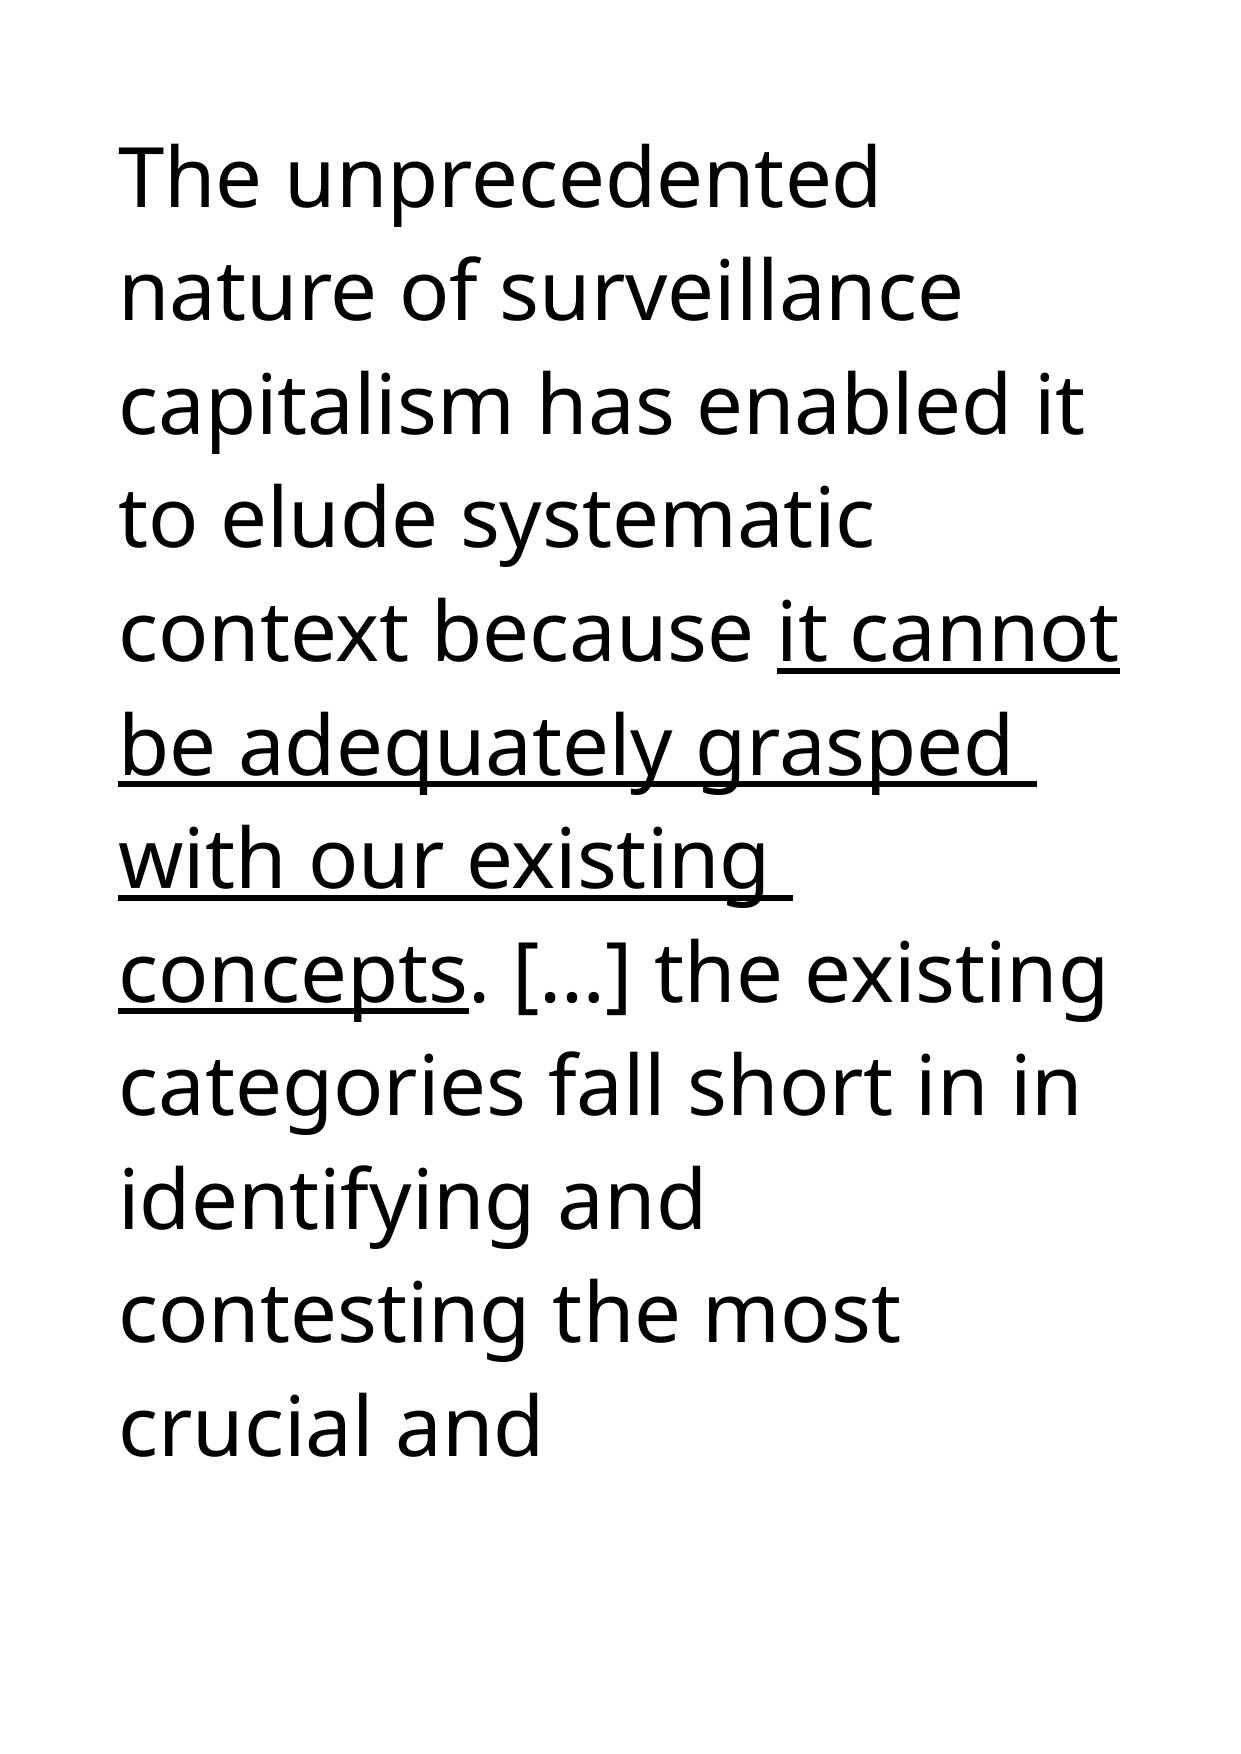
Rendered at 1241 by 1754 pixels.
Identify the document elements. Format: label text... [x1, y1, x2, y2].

text The unprecedented nature of surveillance capitalism has enabled it to elude systematic context because it cannot be adequately grasped with our existing concepts. […] the existing categories fall short in in identifying and contesting the most crucial and [118, 118, 1122, 1481]
